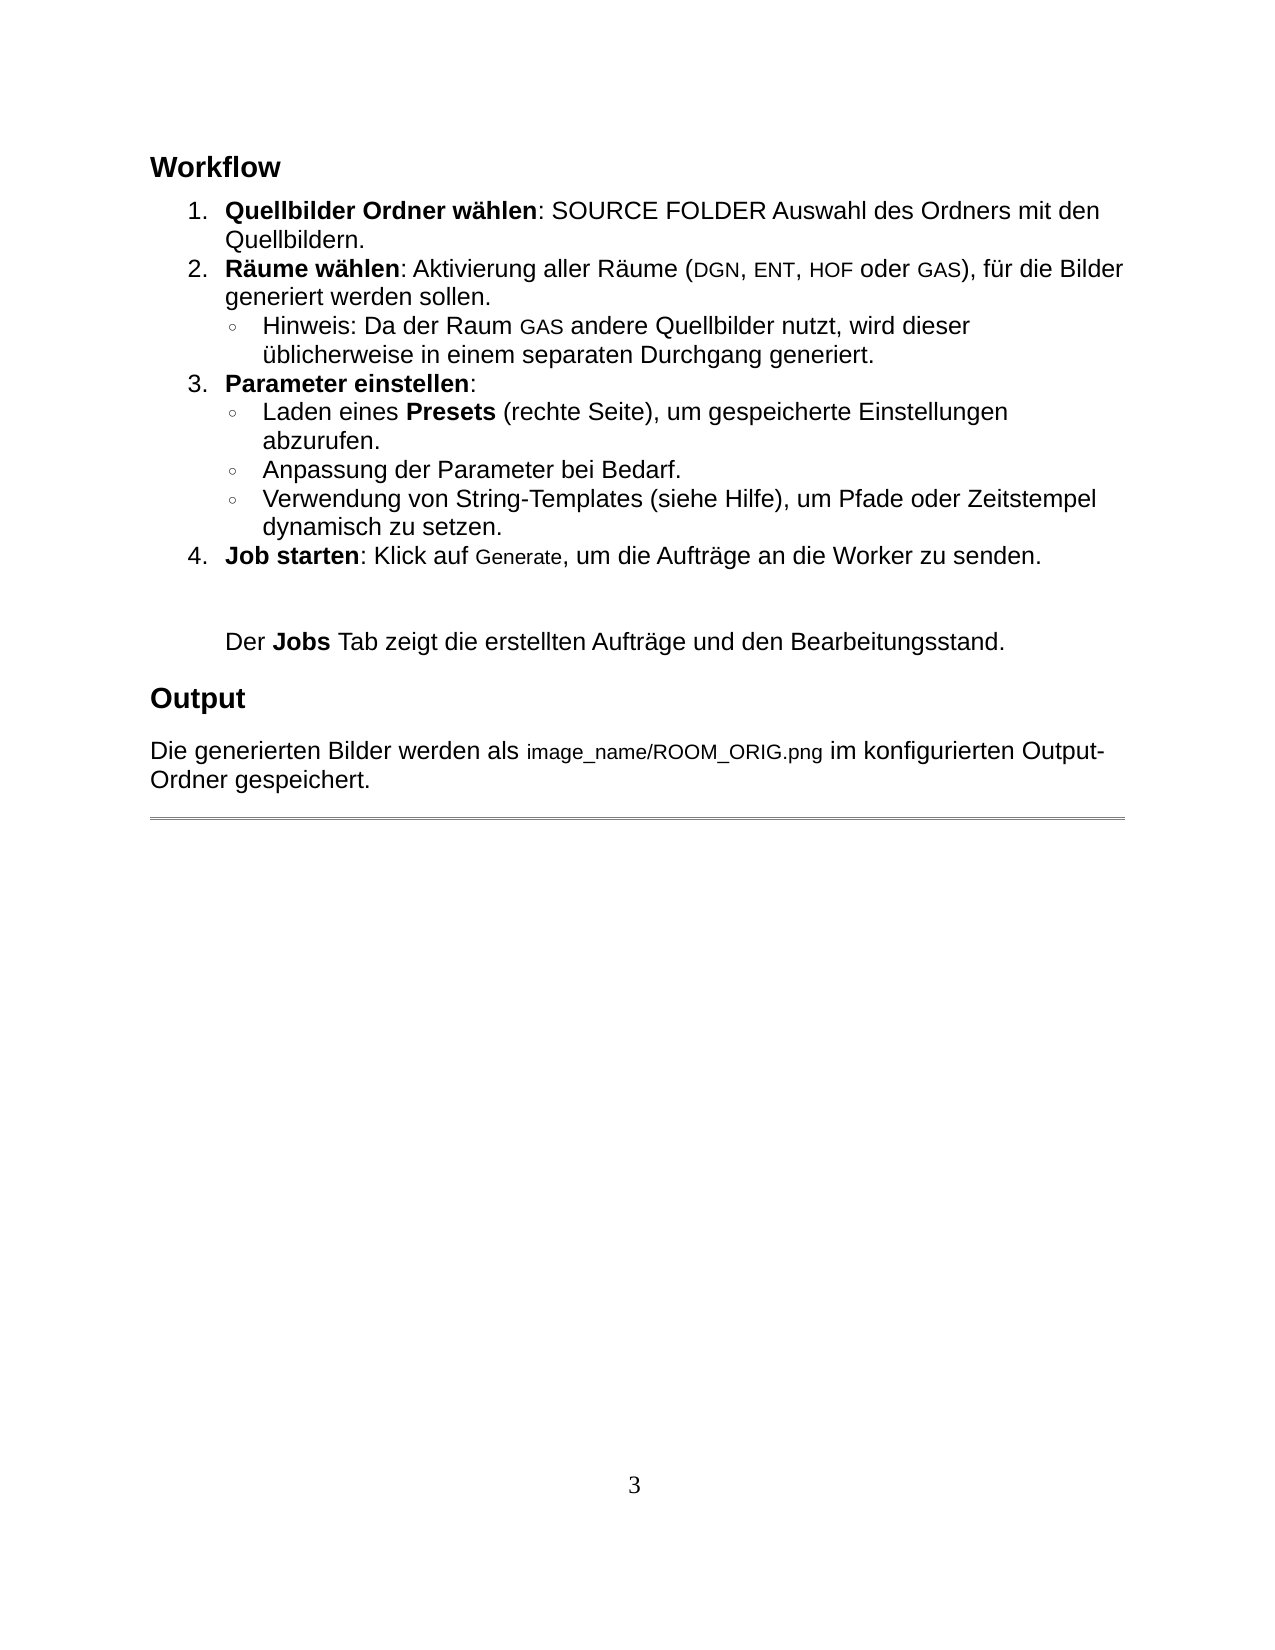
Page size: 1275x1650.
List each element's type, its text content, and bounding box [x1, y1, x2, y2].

list Hinweis: Da der Raum GAS andere Quellbilder nutzt, wird dieser üblicherweise in einem separaten Durchgang generiert. [225, 311, 1125, 368]
list Job starten: Klick auf Generate, um die Aufträge an die Worker zu senden. [187, 541, 1125, 570]
list Verwendung von String-Templates (siehe Hilfe), um Pfade oder Zeitstempel dynamisch zu setzen. [225, 483, 1125, 541]
text Die generierten Bilder werden als image_name/ROOM_ORIG.png im konfigurierten Output-Ordner gespeichert. [150, 736, 1125, 793]
list Der Jobs Tab zeigt die erstellten Aufträge und den Bearbeitungsstand. [187, 627, 1125, 656]
list Laden eines Presets (rechte Seite), um gespeicherte Einstellungen abzurufen. [225, 397, 1125, 455]
subtitle Workflow [150, 150, 1125, 183]
list Quellbilder Ordner wählen: SOURCE FOLDER Auswahl des Ordners mit den Quellbildern. [187, 196, 1125, 253]
subtitle Output [150, 681, 1125, 714]
list Parameter einstellen: [187, 368, 1125, 397]
list Anpassung der Parameter bei Bedarf. [225, 455, 1125, 483]
list Räume wählen: Aktivierung aller Räume (DGN, ENT, HOF oder GAS), für die Bilder generiert werden sollen. [187, 253, 1125, 311]
